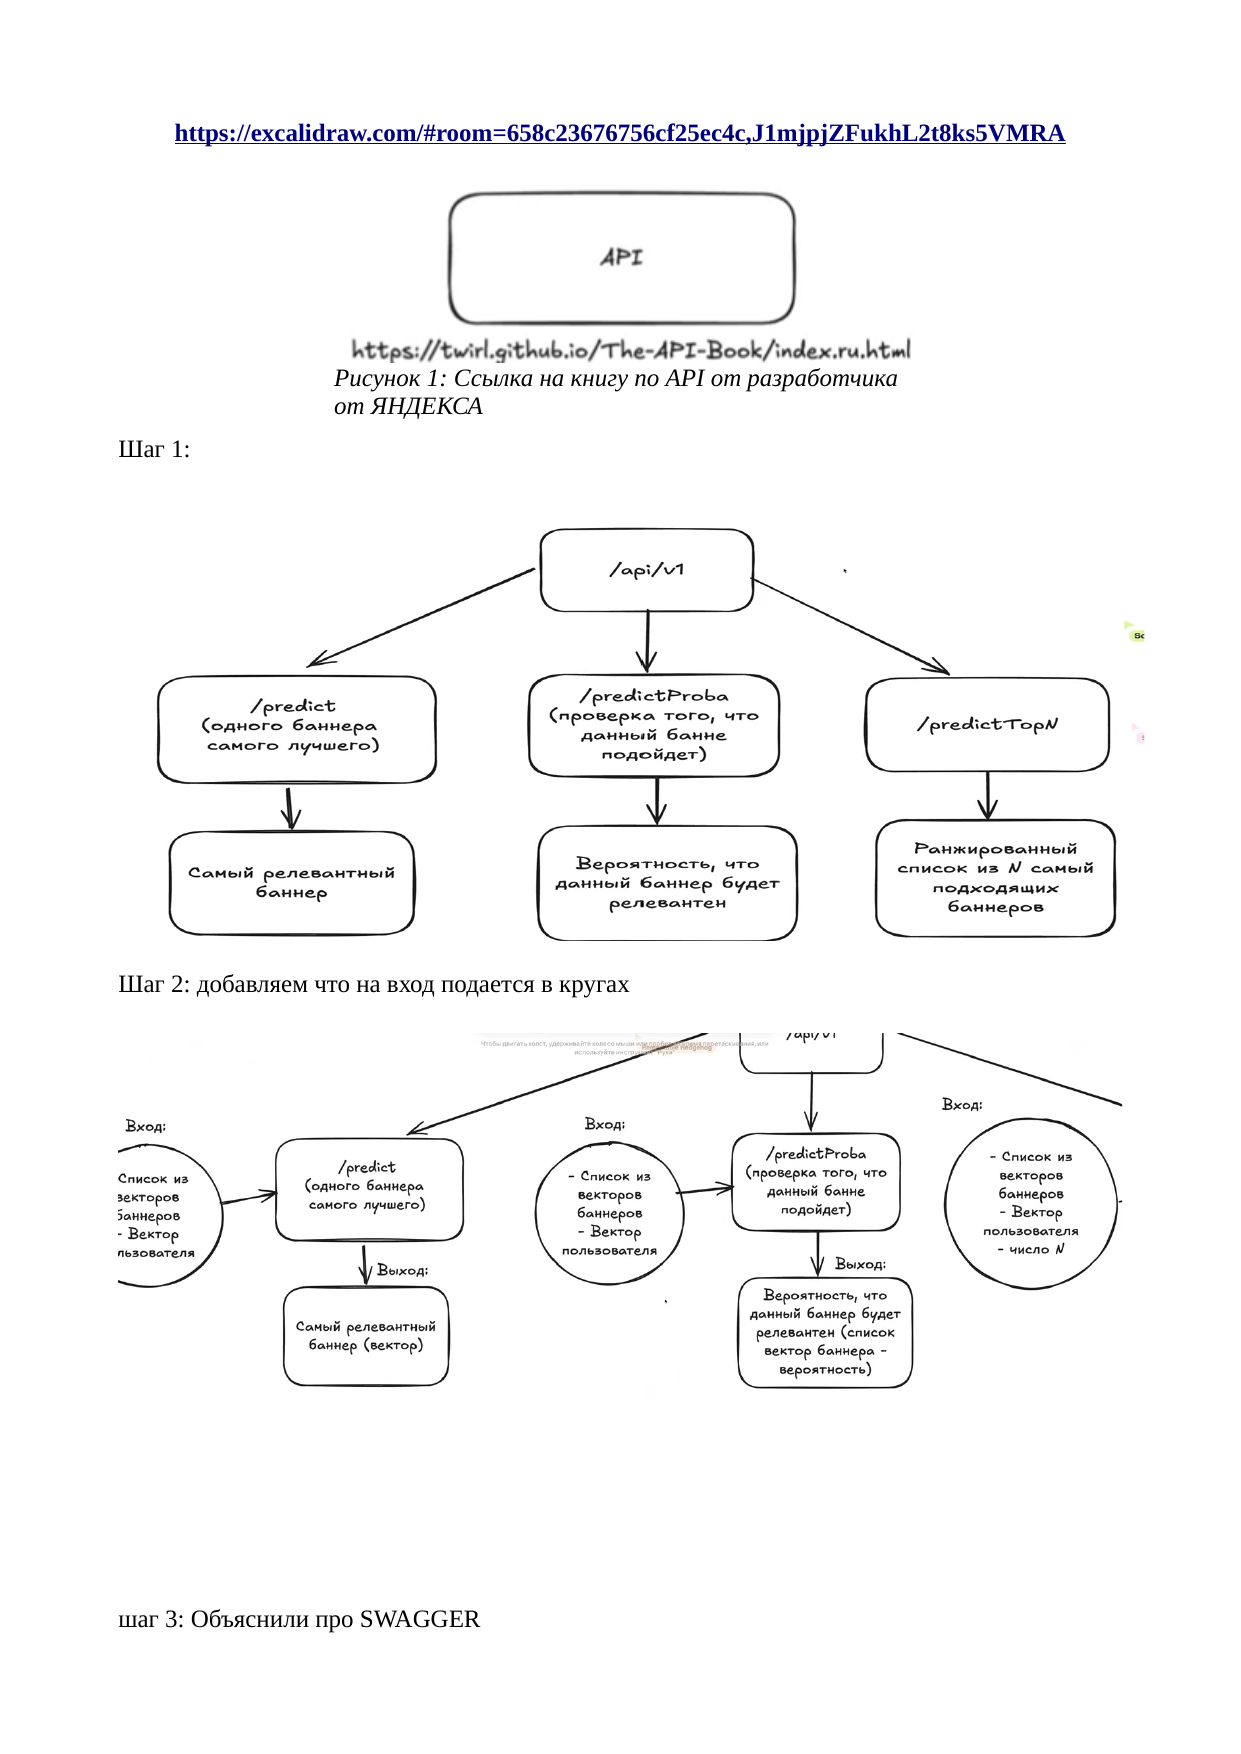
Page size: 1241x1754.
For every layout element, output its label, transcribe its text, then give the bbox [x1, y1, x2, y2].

picture [140, 522, 1145, 941]
text Шаг 1: [118, 434, 1122, 463]
picture [118, 1033, 1123, 1403]
text https://excalidraw.com/#room=658c23676756cf25ec4c,J1mjpjZFukhL2t8ks5VMRA [118, 118, 1122, 147]
text шаг 3: Объяснили про SWAGGER [118, 1604, 1122, 1633]
text Рисунок 1: Ссылка на книгу по API от разработчика от ЯНДЕКСА [334, 363, 920, 420]
text Шаг 2: добавляем что на вход подается в кругах [118, 969, 1122, 998]
picture [333, 182, 920, 363]
